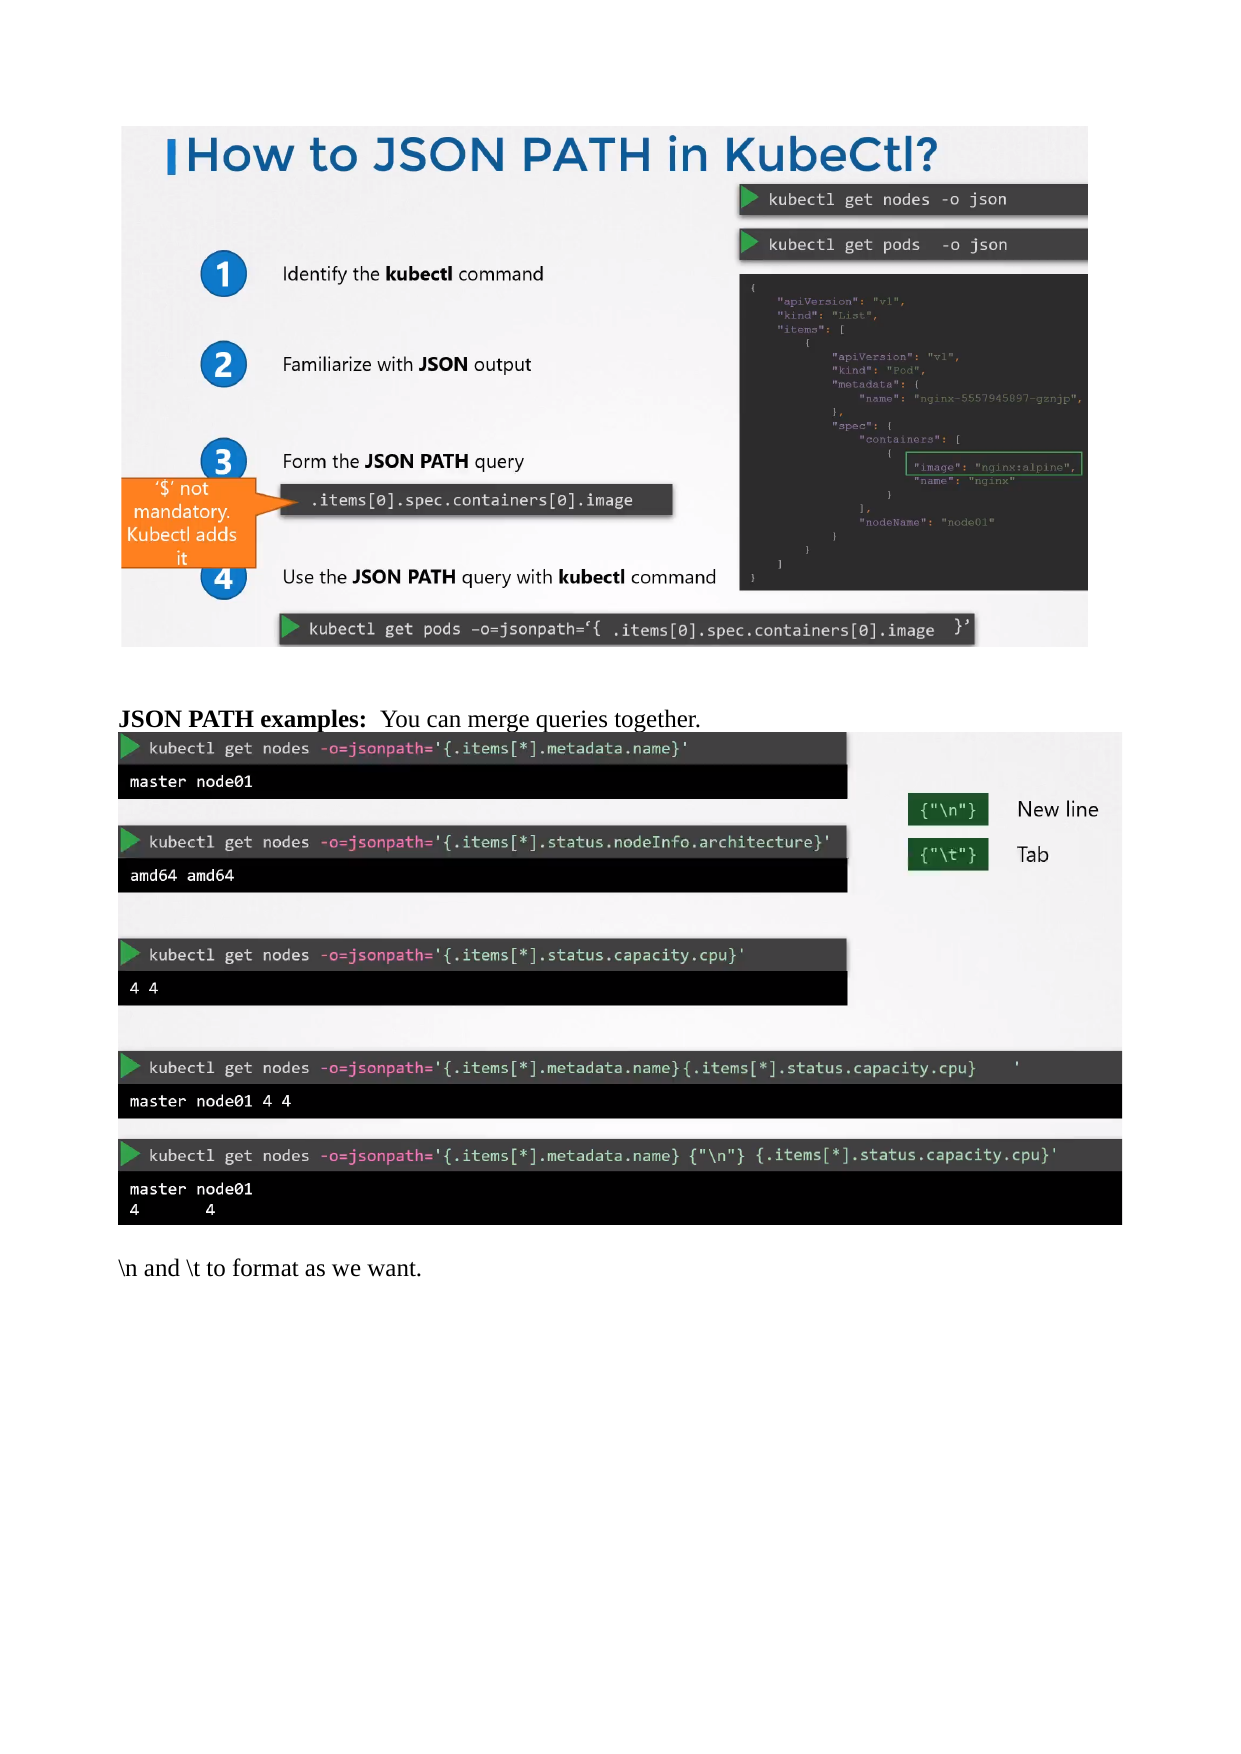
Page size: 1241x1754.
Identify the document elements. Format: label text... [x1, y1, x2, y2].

picture [118, 732, 1123, 1225]
text JSON PATH examples: You can merge queries together. [118, 704, 1122, 732]
picture [121, 126, 1088, 647]
text \n and \t to format as we want. [118, 1253, 1122, 1282]
